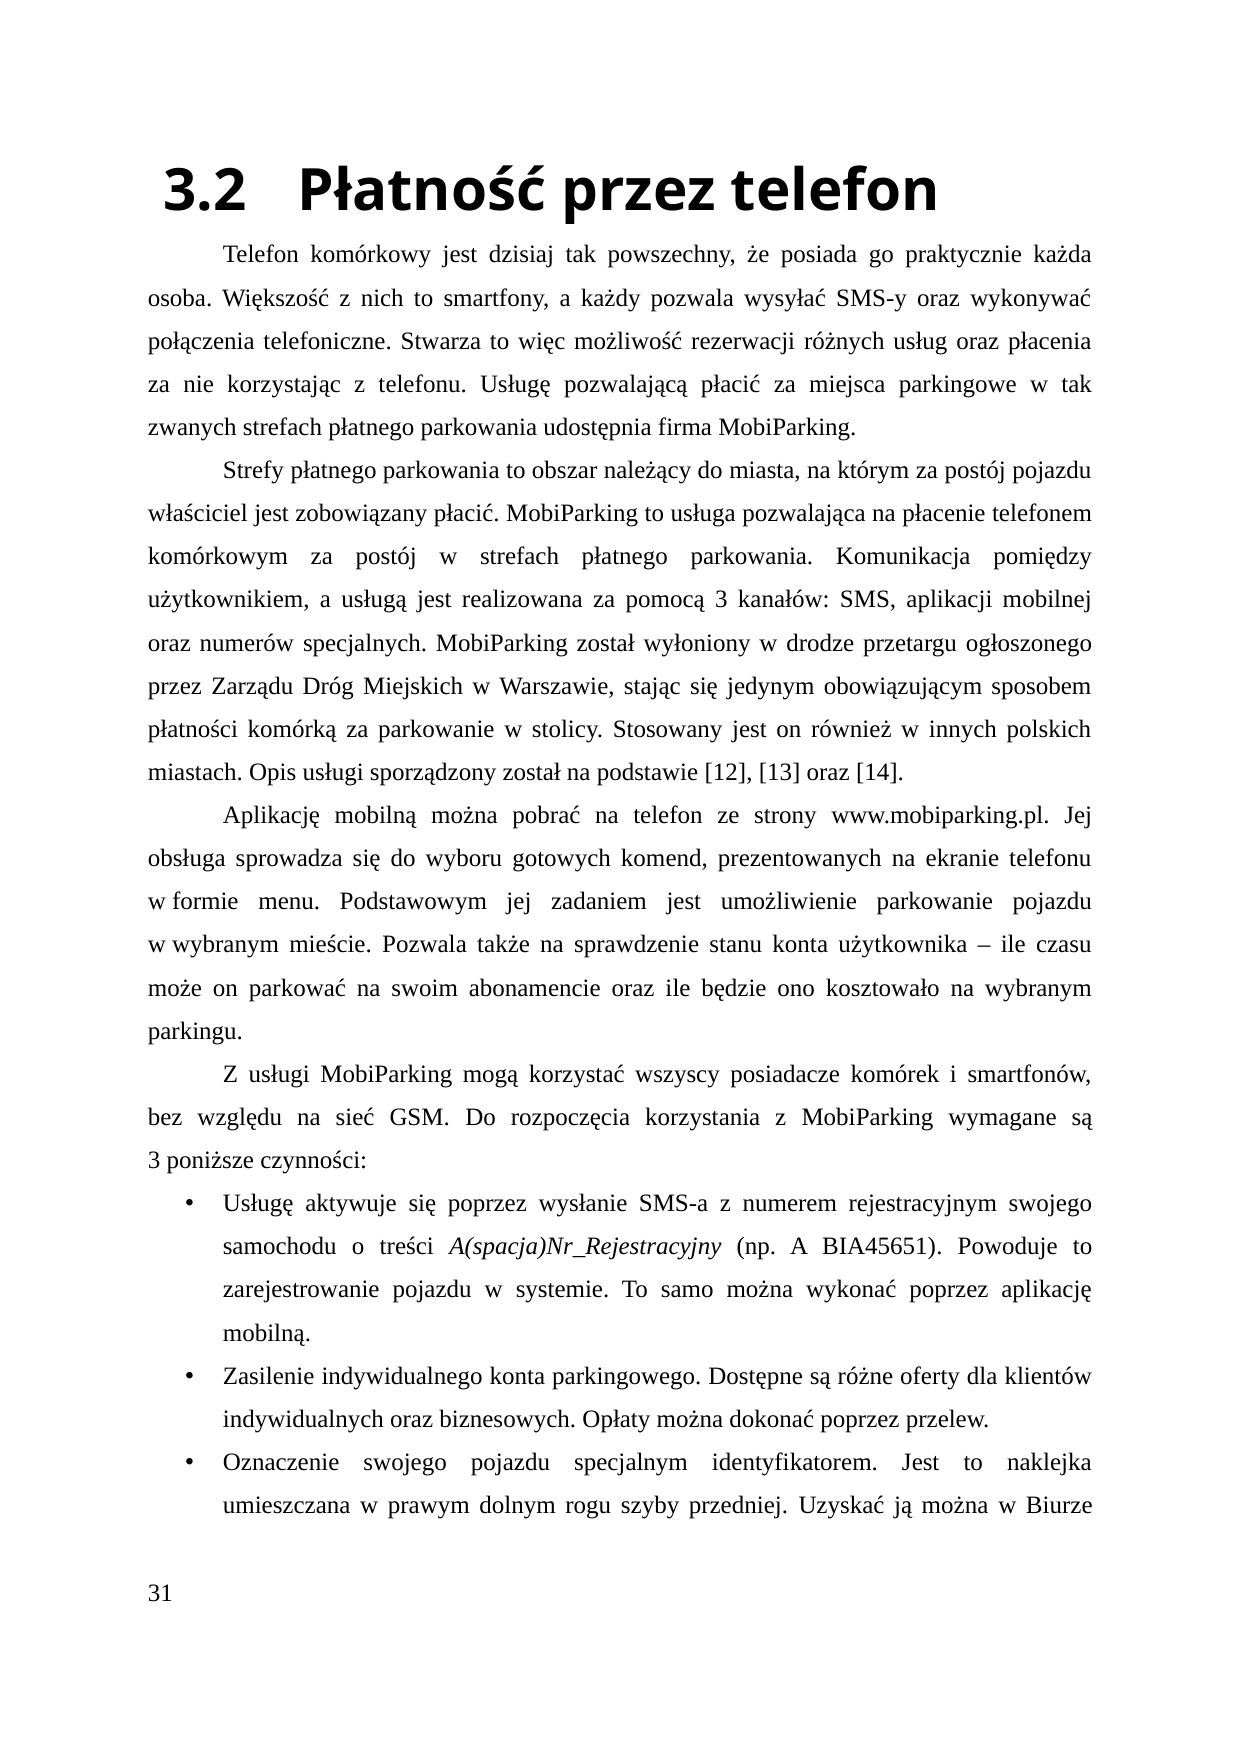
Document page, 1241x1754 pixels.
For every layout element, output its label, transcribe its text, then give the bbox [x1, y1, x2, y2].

text Telefon komórkowy jest dzisiaj tak powszechny, że posiada go praktycznie każda osoba. Większość z nich to smartfony, a każdy pozwala wysyłać SMS-y oraz wykonywać połączenia telefoniczne. Stwarza to więc możliwość rezerwacji różnych usług oraz płacenia za nie korzystając z telefonu. Usługę pozwalającą płacić za miejsca parkingowe w tak zwanych strefach płatnego parkowania udostępnia firma MobiParking. [148, 239, 1093, 441]
text Aplikację mobilną można pobrać na telefon ze strony www.mobiparking.pl. Jej obsługa sprowadza się do wyboru gotowych komend, prezentowanych na ekranie telefonu w formie menu. Podstawowym jej zadaniem jest umożliwienie parkowanie pojazdu w wybranym mieście. Pozwala także na sprawdzenie stanu konta użytkownika – ile czasu może on parkować na swoim abonamencie oraz ile będzie ono kosztowało na wybranym parkingu. [148, 800, 1093, 1044]
text Strefy płatnego parkowania to obszar należący do miasta, na którym za postój pojazdu właściciel jest zobowiązany płacić. MobiParking to usługa pozwalająca na płacenie telefonem komórkowym za postój w strefach płatnego parkowania. Komunikacja pomiędzy użytkownikiem, a usługą jest realizowana za pomocą 3 kanałów: SMS, aplikacji mobilnej oraz numerów specjalnych. MobiParking został wyłoniony w drodze przetargu ogłoszonego przez Zarządu Dróg Miejskich w Warszawie, stając się jedynym obowiązującym sposobem płatności komórką za parkowanie w stolicy. Stosowany jest on również w innych polskich miastach. Opis usługi sporządzony został na podstawie [12], [13] oraz [14]. [148, 455, 1093, 786]
text Z usługi MobiParking mogą korzystać wszyscy posiadacze komórek i smartfonów, bez względu na sieć GSM. Do rozpoczęcia korzystania z MobiParking wymagane są 3 poniższe czynności: [148, 1059, 1093, 1174]
list Usługę aktywuje się poprzez wysłanie SMS-a z numerem rejestracyjnym swojego samochodu o treści A(spacja)Nr_Rejestracyjny (np. A BIA45651). Powoduje to zarejestrowanie pojazdu w systemie. To samo można wykonać poprzez aplikację mobilną. [185, 1188, 1093, 1346]
list Oznaczenie swojego pojazdu specjalnym identyfikatorem. Jest to naklejka umieszczana w prawym dolnym rogu szyby przedniej. Uzyskać ją można w Biurze [185, 1447, 1093, 1519]
list Zasilenie indywidualnego konta parkingowego. Dostępne są różne oferty dla klientów indywidualnych oraz biznesowych. Opłaty można dokonać poprzez przelew. [185, 1361, 1093, 1433]
subtitle Płatność przez telefon [148, 148, 1093, 227]
